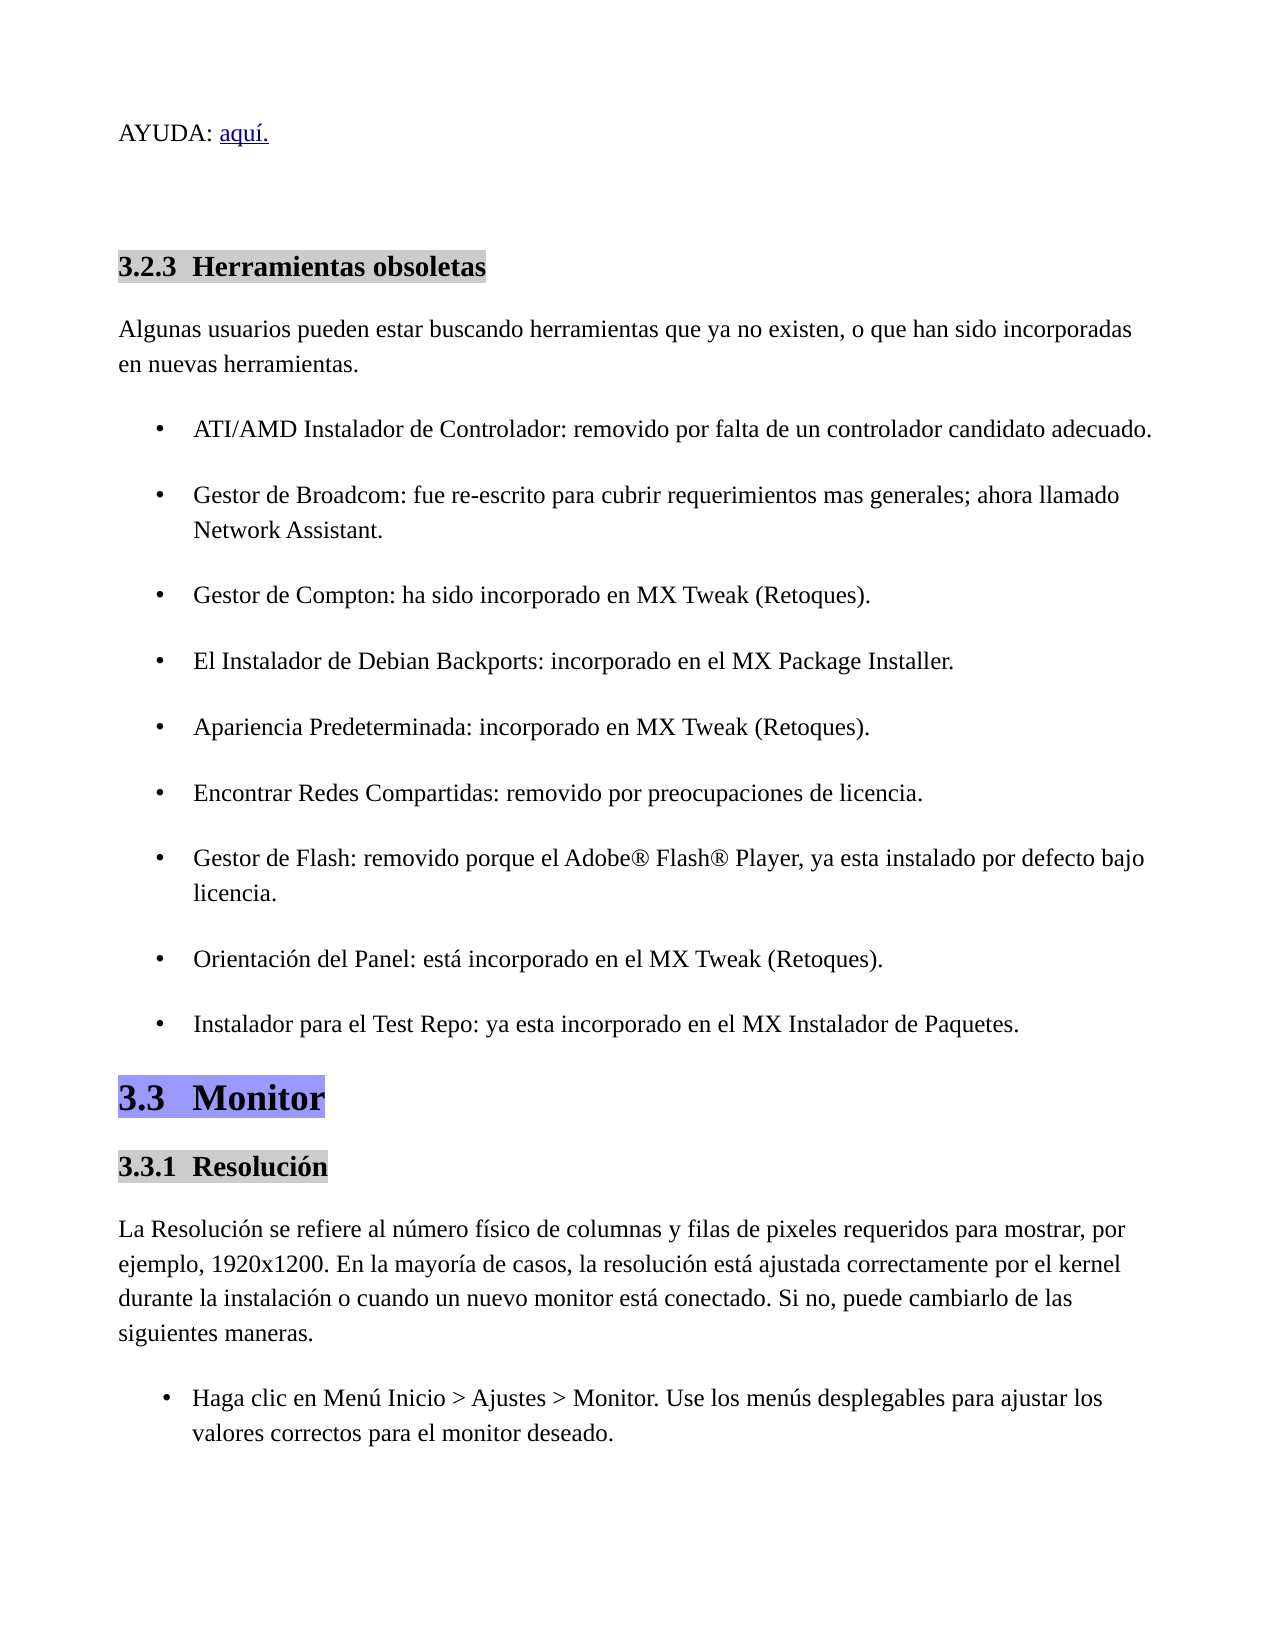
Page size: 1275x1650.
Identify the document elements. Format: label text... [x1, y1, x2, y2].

text AYUDA: aquí. [118, 118, 1157, 147]
text La Resolución se refiere al número físico de columnas y filas de pixeles requeridos para mostrar, por ejemplo, 1920x1200. En la mayoría de casos, la resolución está ajustada correctamente por el kernel durante la instalación o cuando un nuevo monitor está conectado. Si no, puede cambiarlo de las siguientes maneras. [118, 1214, 1157, 1346]
list Apariencia Predeterminada: incorporado en MX Tweak (Retoques). [156, 712, 1157, 741]
list Encontrar Redes Compartidas: removido por preocupaciones de licencia. [156, 778, 1157, 806]
list Haga clic en Menú Inicio > Ajustes > Monitor. Use los menús desplegables para ajustar los valores correctos para el monitor deseado. [162, 1383, 1157, 1447]
text Algunas usuarios pueden estar buscando herramientas que ya no existen, o que han sido incorporadas en nuevas herramientas. [118, 314, 1157, 378]
subtitle 3.2.3 Herramientas obsoletas [118, 249, 1157, 283]
list Instalador para el Test Repo: ya esta incorporado en el MX Instalador de Paquetes. [156, 1009, 1157, 1038]
list Gestor de Broadcom: fue re-escrito para cubrir requerimientos mas generales; ahora llamado Network Assistant. [156, 480, 1157, 543]
subtitle 3.3.1 Resolución [118, 1149, 1157, 1183]
list Gestor de Flash: removido porque el Adobe® Flash® Player, ya esta instalado por defecto bajo licencia. [156, 843, 1157, 907]
list El Instalador de Debian Backports: incorporado en el MX Package Installer. [156, 646, 1157, 675]
list Orientación del Panel: está incorporado en el MX Tweak (Retoques). [156, 944, 1157, 972]
subtitle 3.3 Monitor [325, 1075, 1157, 1118]
list ATI/AMD Instalador de Controlador: removido por falta de un controlador candidato adecuado. [156, 414, 1157, 443]
list Gestor de Compton: ha sido incorporado en MX Tweak (Retoques). [156, 581, 1157, 609]
